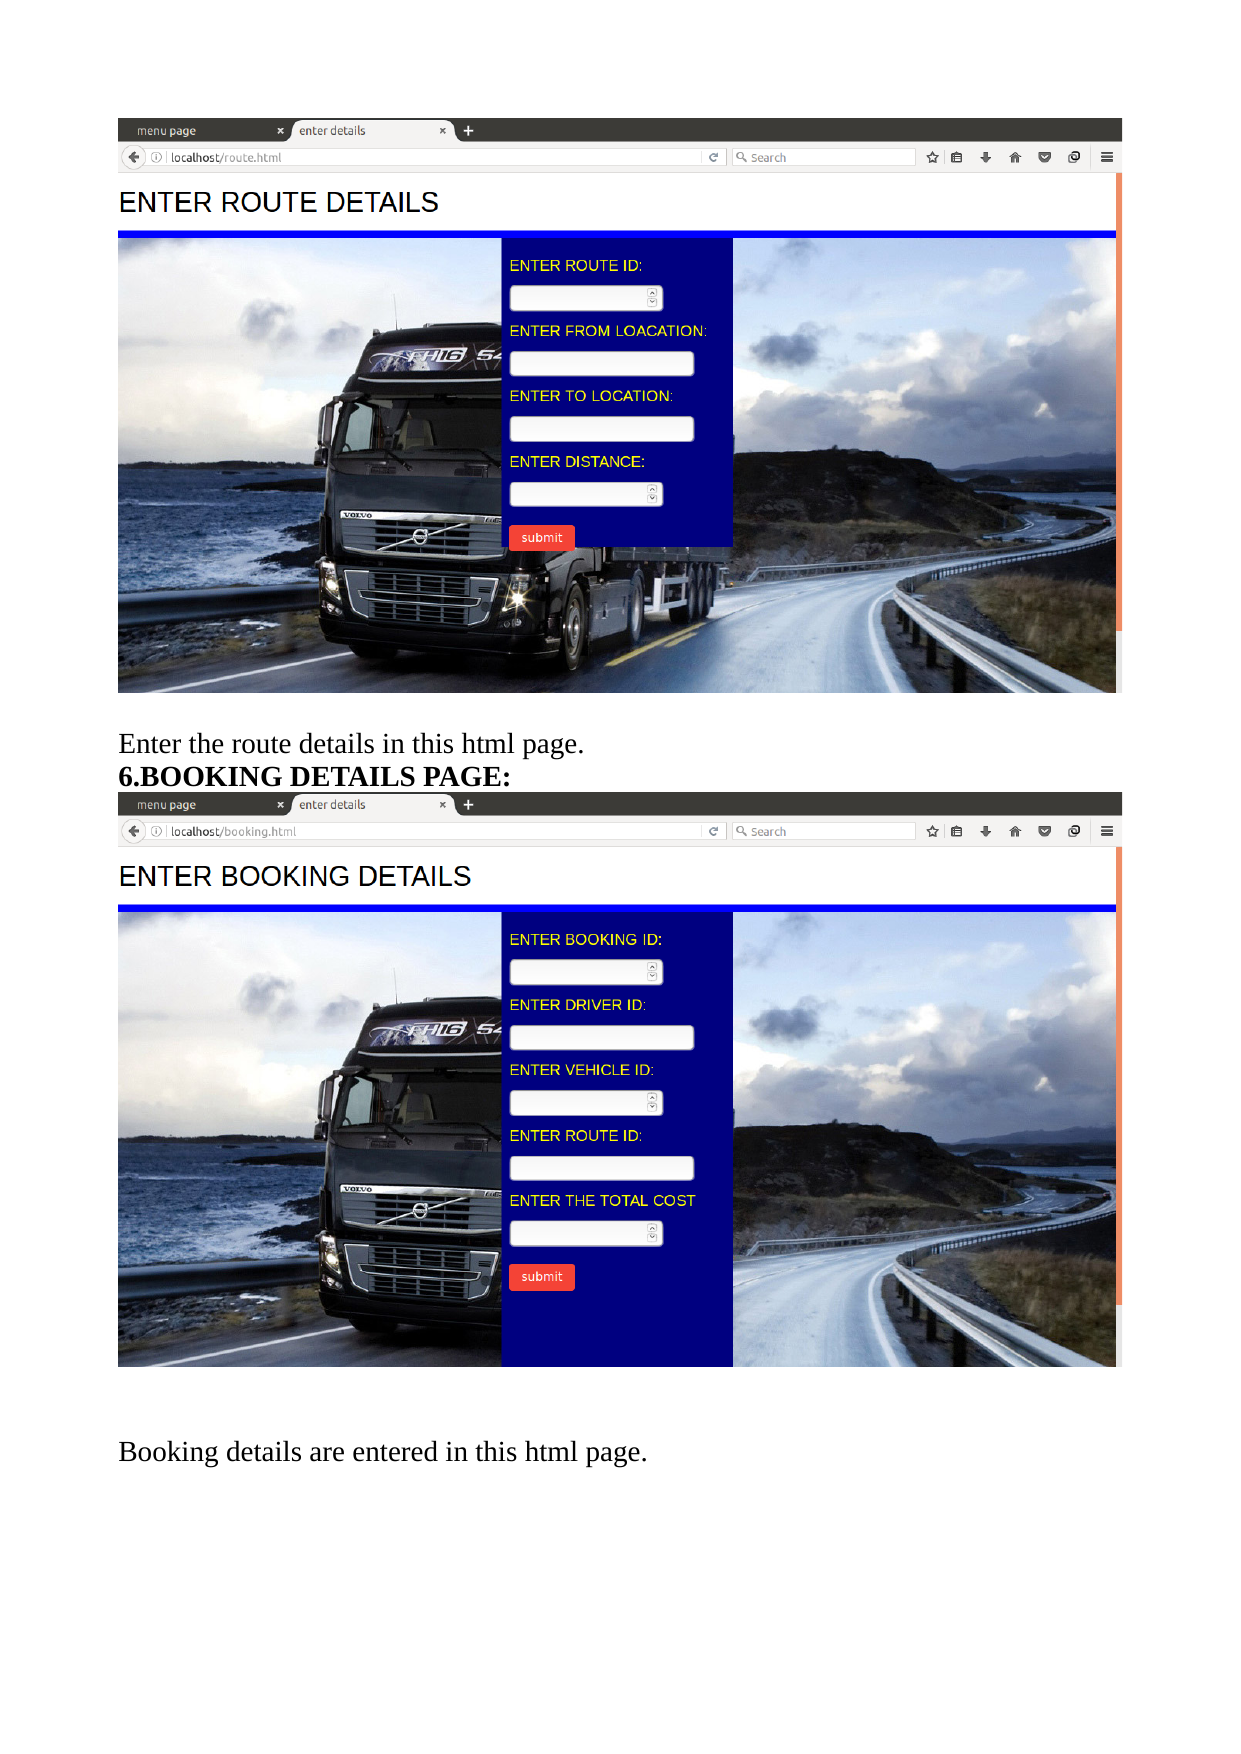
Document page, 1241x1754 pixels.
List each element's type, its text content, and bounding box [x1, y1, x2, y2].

text 6.BOOKING DETAILS PAGE: [118, 759, 1122, 792]
picture [118, 792, 1123, 1367]
picture [118, 118, 1123, 693]
text Booking details are entered in this html page. [118, 1434, 1122, 1467]
text Enter the route details in this html page. [118, 726, 1122, 759]
